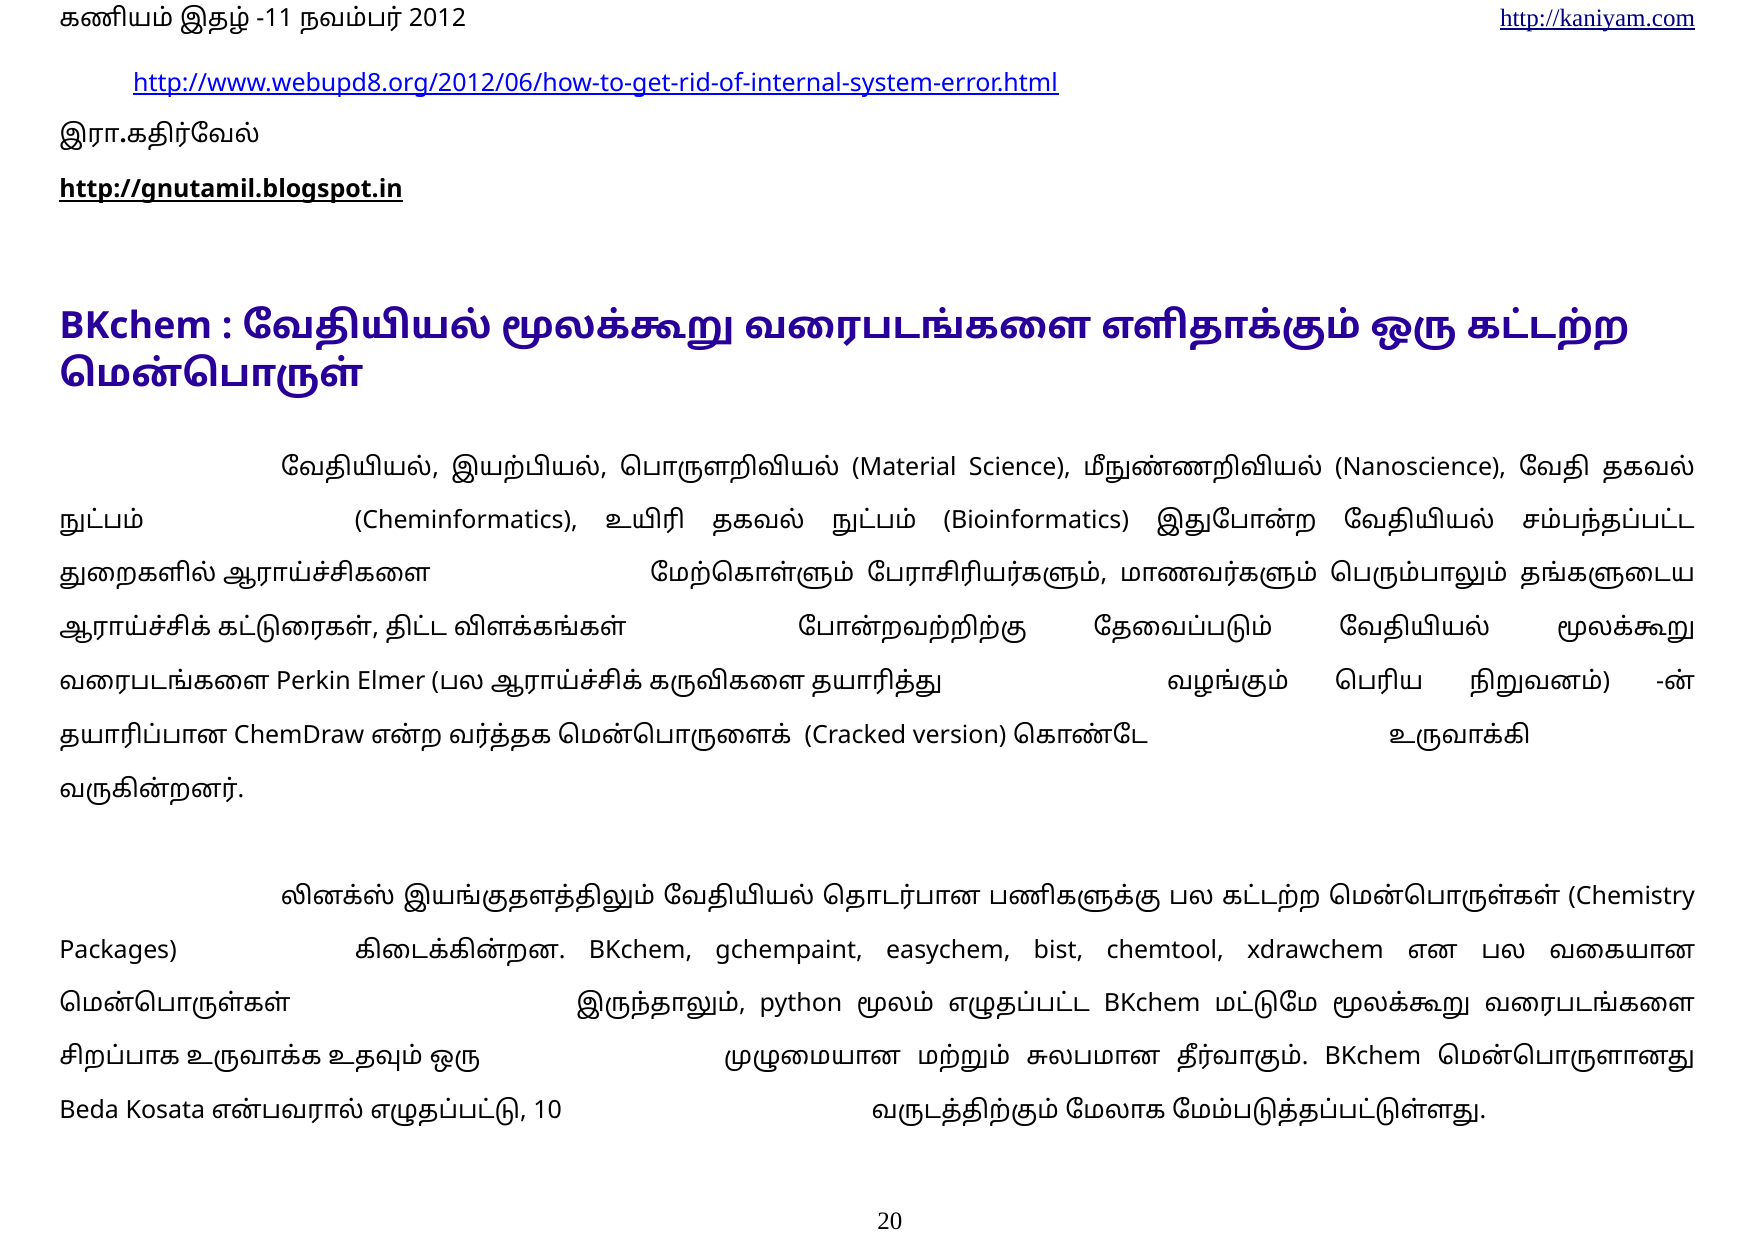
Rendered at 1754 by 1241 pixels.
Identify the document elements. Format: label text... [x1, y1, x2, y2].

text இரா.கதிர்வேல் [59, 115, 1695, 152]
text http://www.webupd8.org/2012/06/how-to-get-rid-of-internal-system-error.html [59, 64, 1695, 98]
text வேதியியல், இயற்பியல், பொருளறிவியல் (Material Science), மீநுண்ணறிவியல் (Nanoscience), வேதி தகவல் நுட்பம் (Cheminformatics), உயிரி தகவல் நுட்பம் (Bioinformatics) இதுபோன்ற வேதியியல் சம்பந்தப்பட்ட துறைகளில் ஆராய்ச்சிகளை மேற்கொள்ளும் பேராசிரியர்களும், மாணவர்களும் பெரும்பாலும் தங்களுடைய ஆராய்ச்சிக் கட்டுரைகள், திட்ட விளக்கங்கள் போன்றவற்றிற்கு தேவைப்படும் வேதியியல் மூலக்கூறு வரைபடங்களை Perkin Elmer (பல ஆராய்ச்சிக் கருவிகளை தயாரித்து வழங்கும் பெரிய நிறுவனம்) -ன் தயாரிப்பான ChemDraw என்ற வர்த்தக மென்பொருளைக் (Cracked version) கொண்டே உருவாக்கி வருகின்றனர். [59, 449, 1695, 808]
text http://gnutamil.blogspot.in [59, 171, 1695, 205]
text லினக்ஸ் இயங்குதளத்திலும் வேதியியல் தொடர்பான பணிகளுக்கு பல கட்டற்ற மென்பொருள்கள் (Chemistry Packages) கிடைக்கின்றன. BKchem, gchempaint, easychem, bist, chemtool, xdrawchem என பல வகையான மென்பொருள்கள் இருந்தாலும், python மூலம் எழுதப்பட்ட BKchem மட்டுமே மூலக்கூறு வரைபடங்களை சிறப்பாக உருவாக்க உதவும் ஒரு முழுமையான மற்றும் சுலபமான தீர்வாகும். BKchem மென்பொருளானது Beda Kosata என்பவரால் எழுதப்பட்டு, 10 வருடத்திற்கும் மேலாக மேம்படுத்தப்பட்டுள்ளது. [59, 877, 1695, 1129]
subtitle BKchem : வேதியியல் மூலக்கூறு வரைபடங்களை எளிதாக்கும் ஒரு கட்டற்ற மென்பொருள் [59, 298, 1695, 402]
